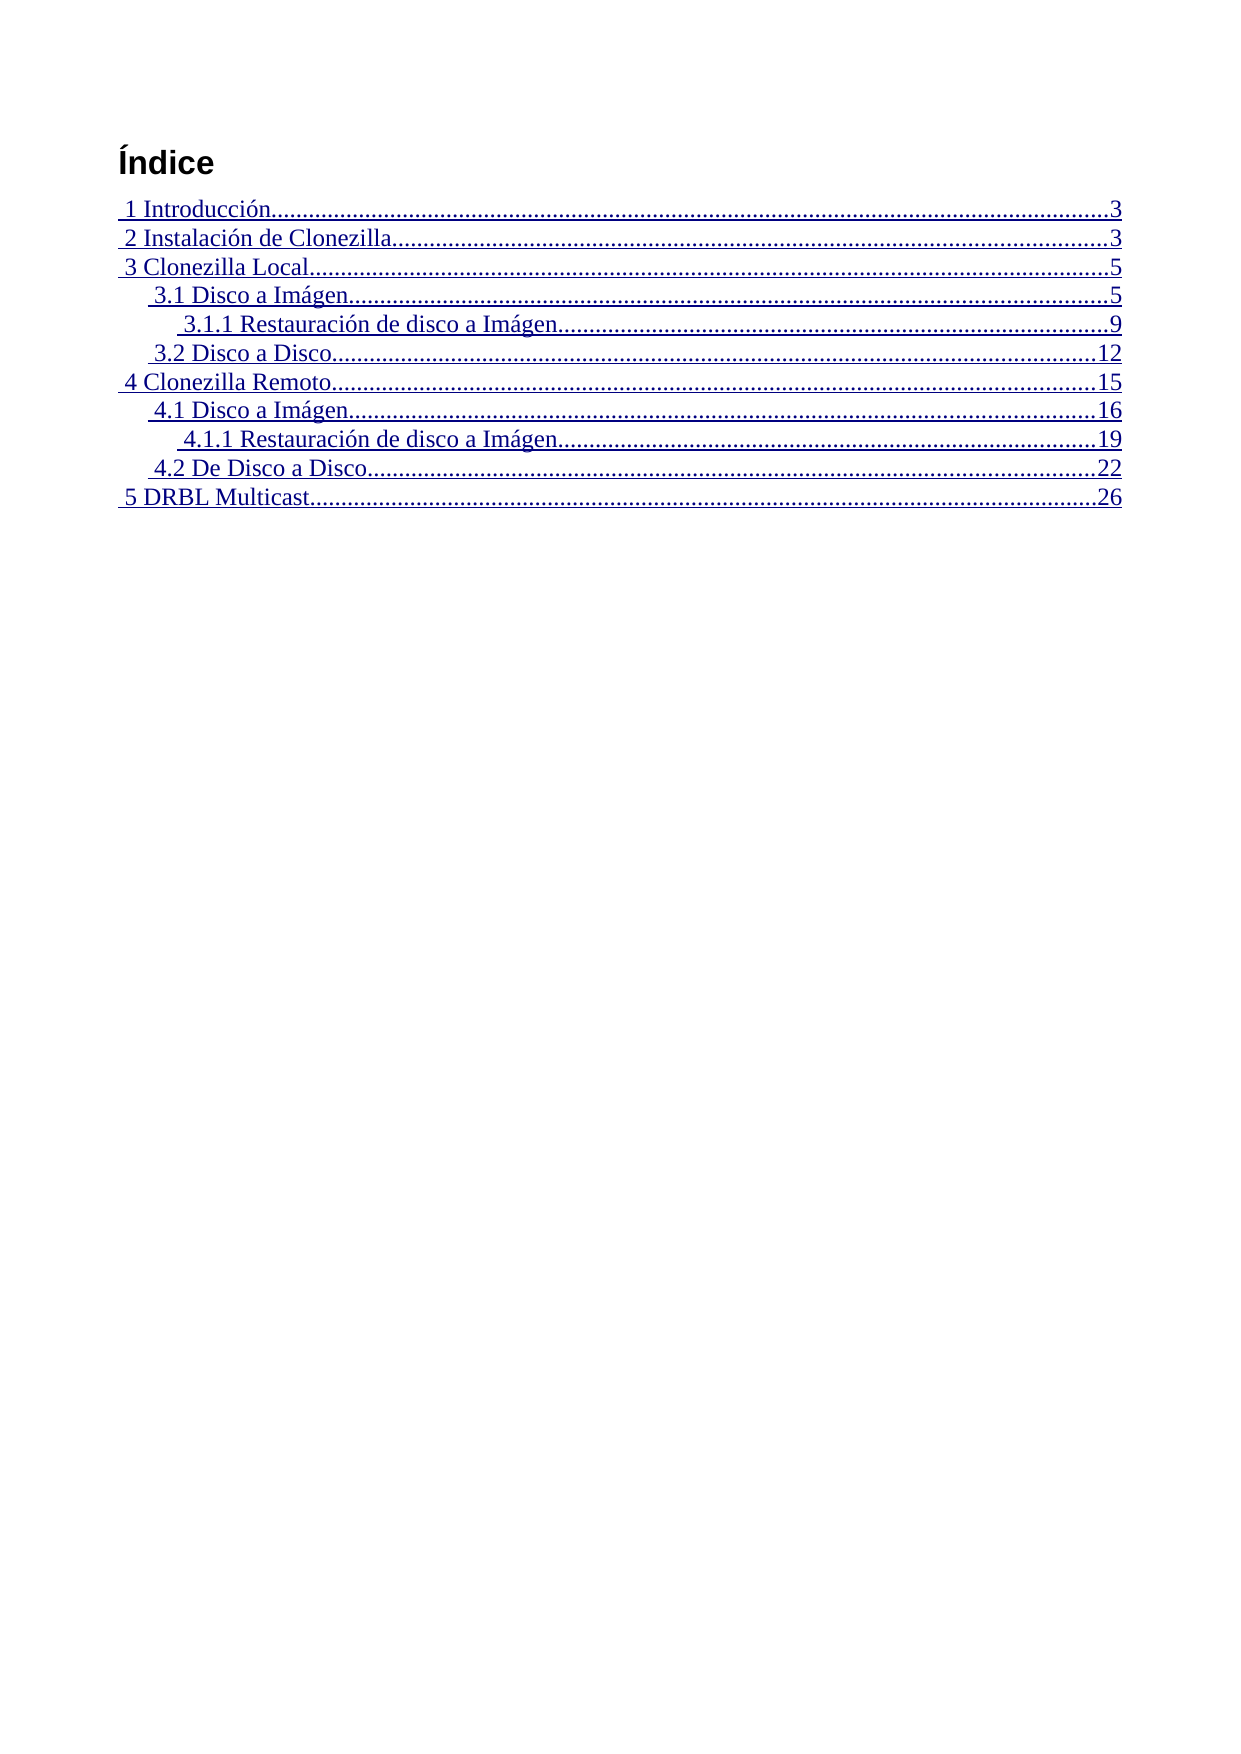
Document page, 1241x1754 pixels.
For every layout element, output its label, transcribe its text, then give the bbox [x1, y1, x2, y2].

text 4.2 De Disco a Disco 22 [148, 453, 1122, 478]
text 3.1 Disco a Imágen 5 [148, 280, 1122, 305]
text 2 Instalación de Clonezilla 3 [118, 223, 1122, 248]
text 3 Clonezilla Local 5 [118, 252, 1122, 277]
text 3.2 Disco a Disco 12 [148, 338, 1122, 363]
text 4.1.1 Restauración de disco a Imágen 19 [177, 424, 1122, 449]
text 4.1 Disco a Imágen 16 [148, 395, 1122, 420]
text 1 Introducción 3 [118, 194, 1122, 219]
text 3.1.1 Restauración de disco a Imágen 9 [177, 309, 1122, 334]
subtitle Índice [118, 143, 1122, 182]
text 4 Clonezilla Remoto 15 [118, 367, 1122, 392]
text 5 DRBL Multicast 26 [118, 482, 1122, 507]
